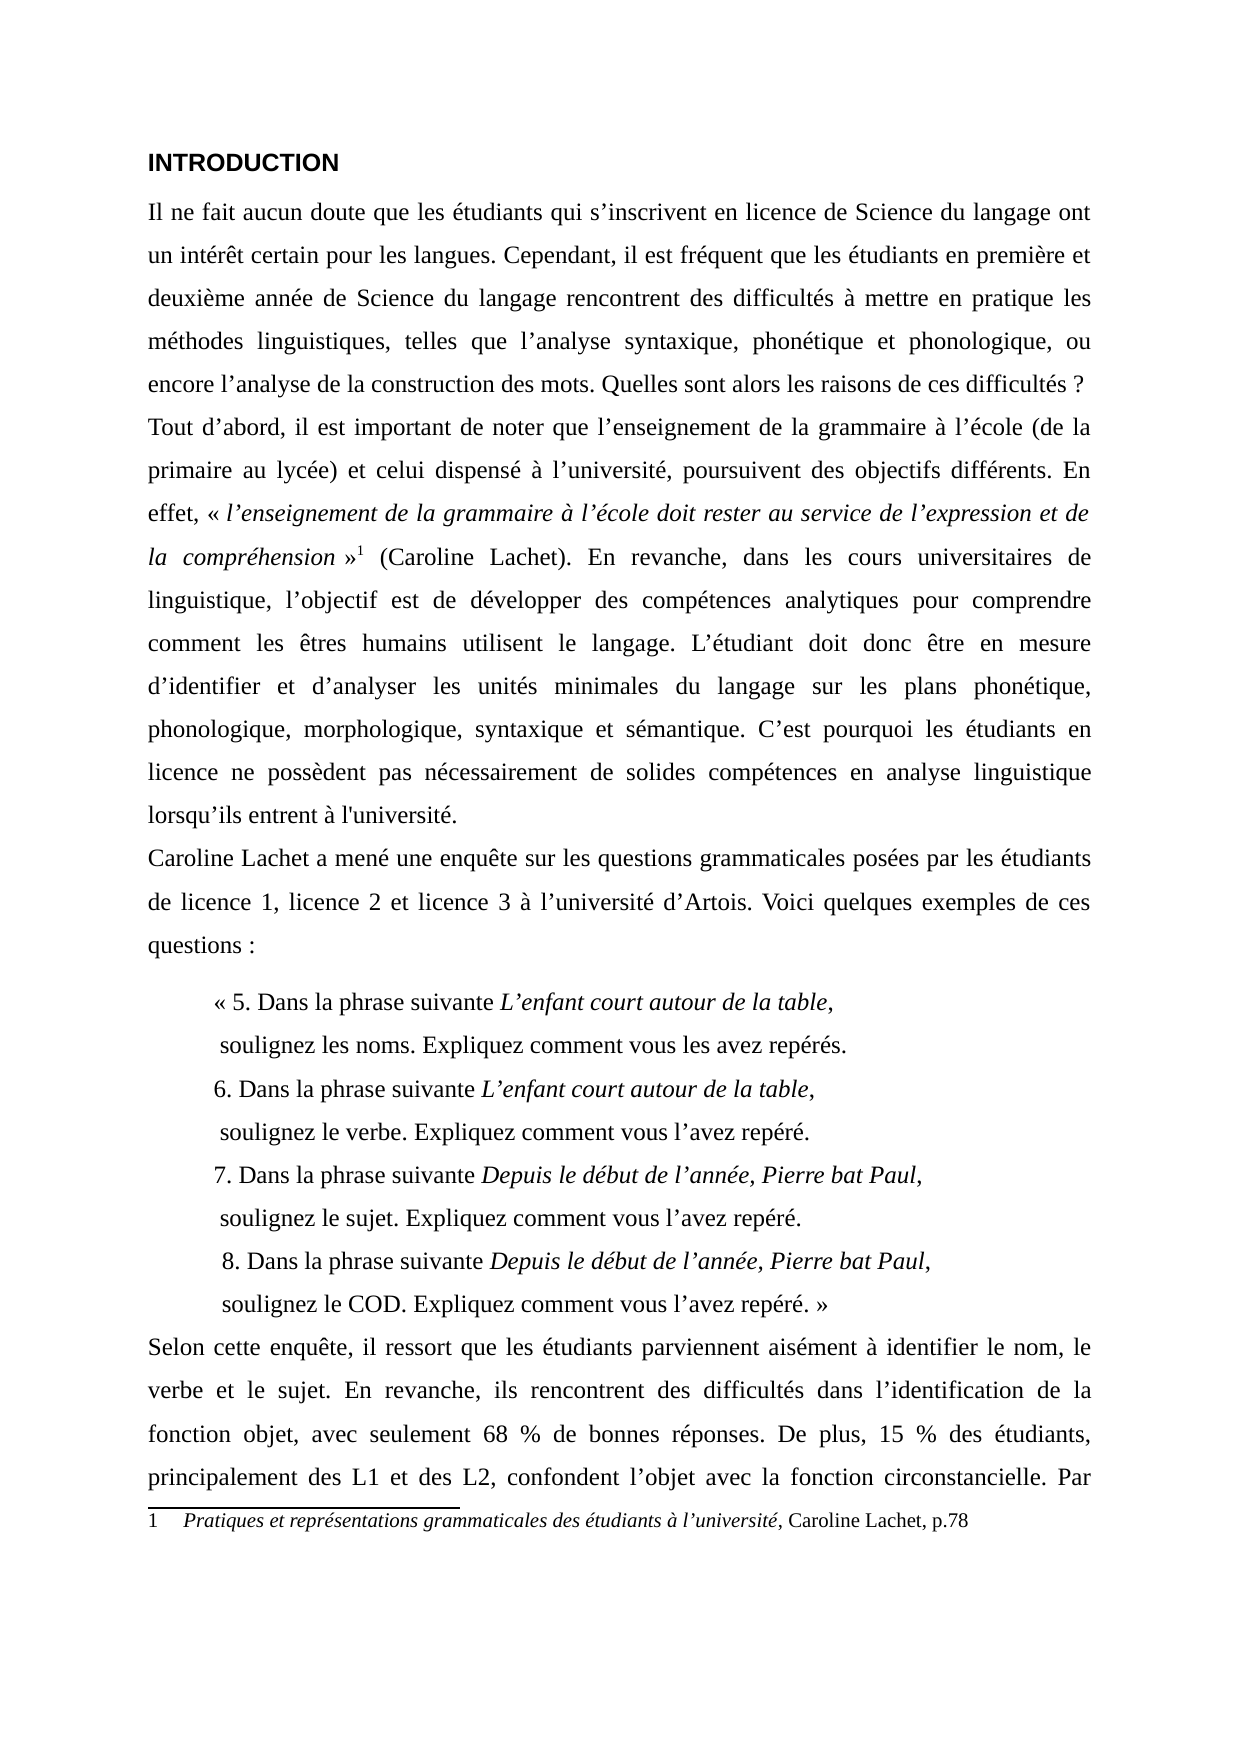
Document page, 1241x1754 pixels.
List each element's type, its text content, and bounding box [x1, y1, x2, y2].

text soulignez le COD. Expliquez comment vous l’avez repéré. » [148, 1289, 1092, 1318]
text Il ne fait aucun doute que les étudiants qui s’inscrivent en licence de Science du langage ont un intérêt certain pour les langues. Cependant, il est fréquent que les étudiants en première et deuxième année de Science du langage rencontrent des difficultés à mettre en pratique les méthodes linguistiques, telles que l’analyse syntaxique, phonétique et phonologique, ou encore l’analyse de la construction des mots. Quelles sont alors les raisons de ces difficultés ? [148, 197, 1092, 398]
text soulignez le verbe. Expliquez comment vous l’avez repéré. [213, 1117, 1092, 1146]
text Pratiques et représentations grammaticales des étudiants à l’université, Caroline Lachet, p.78 [148, 1508, 1092, 1532]
text Tout d’abord, il est important de noter que l’enseignement de la grammaire à l’école (de la primaire au lycée) et celui dispensé à l’université, poursuivent des objectifs différents. En effet, « l’enseignement de la grammaire à l’école doit rester au service de l’expression et de la compréhension » (Caroline Lachet). En revanche, dans les cours universitaires de linguistique, l’objectif est de développer des compétences analytiques pour comprendre comment les êtres humains utilisent le langage. L’étudiant doit donc être en mesure d’identifier et d’analyser les unités minimales du langage sur les plans phonétique, phonologique, morphologique, syntaxique et sémantique. C’est pourquoi les étudiants en licence ne possèdent pas nécessairement de solides compétences en analyse linguistique lorsqu’ils entrent à l'université. [148, 412, 1092, 829]
subtitle INTRODUCTION [148, 148, 1092, 176]
text soulignez les noms. Expliquez comment vous les avez repérés. [213, 1031, 1092, 1059]
text Selon cette enquête, il ressort que les étudiants parviennent aisément à identifier le nom, le verbe et le sujet. En revanche, ils rencontrent des difficultés dans l’identification de la fonction objet, avec seulement 68 % de bonnes réponses. De plus, 15 % des étudiants, principalement des L1 et des L2, confondent l’objet avec la fonction circonstancielle. Par [148, 1332, 1092, 1491]
text 7. Dans la phrase suivante Depuis le début de l’année, Pierre bat Paul, [213, 1160, 1092, 1189]
text soulignez le sujet. Expliquez comment vous l’avez repéré. [213, 1203, 1092, 1232]
text Caroline Lachet a mené une enquête sur les questions grammaticales posées par les étudiants de licence 1, licence 2 et licence 3 à l’université d’Artois. Voici quelques exemples de ces questions : [148, 843, 1092, 958]
text 8. Dans la phrase suivante Depuis le début de l’année, Pierre bat Paul, [148, 1246, 1092, 1275]
text « 5. Dans la phrase suivante L’enfant court autour de la table, [213, 987, 1092, 1016]
text 6. Dans la phrase suivante L’enfant court autour de la table, [213, 1074, 1092, 1102]
